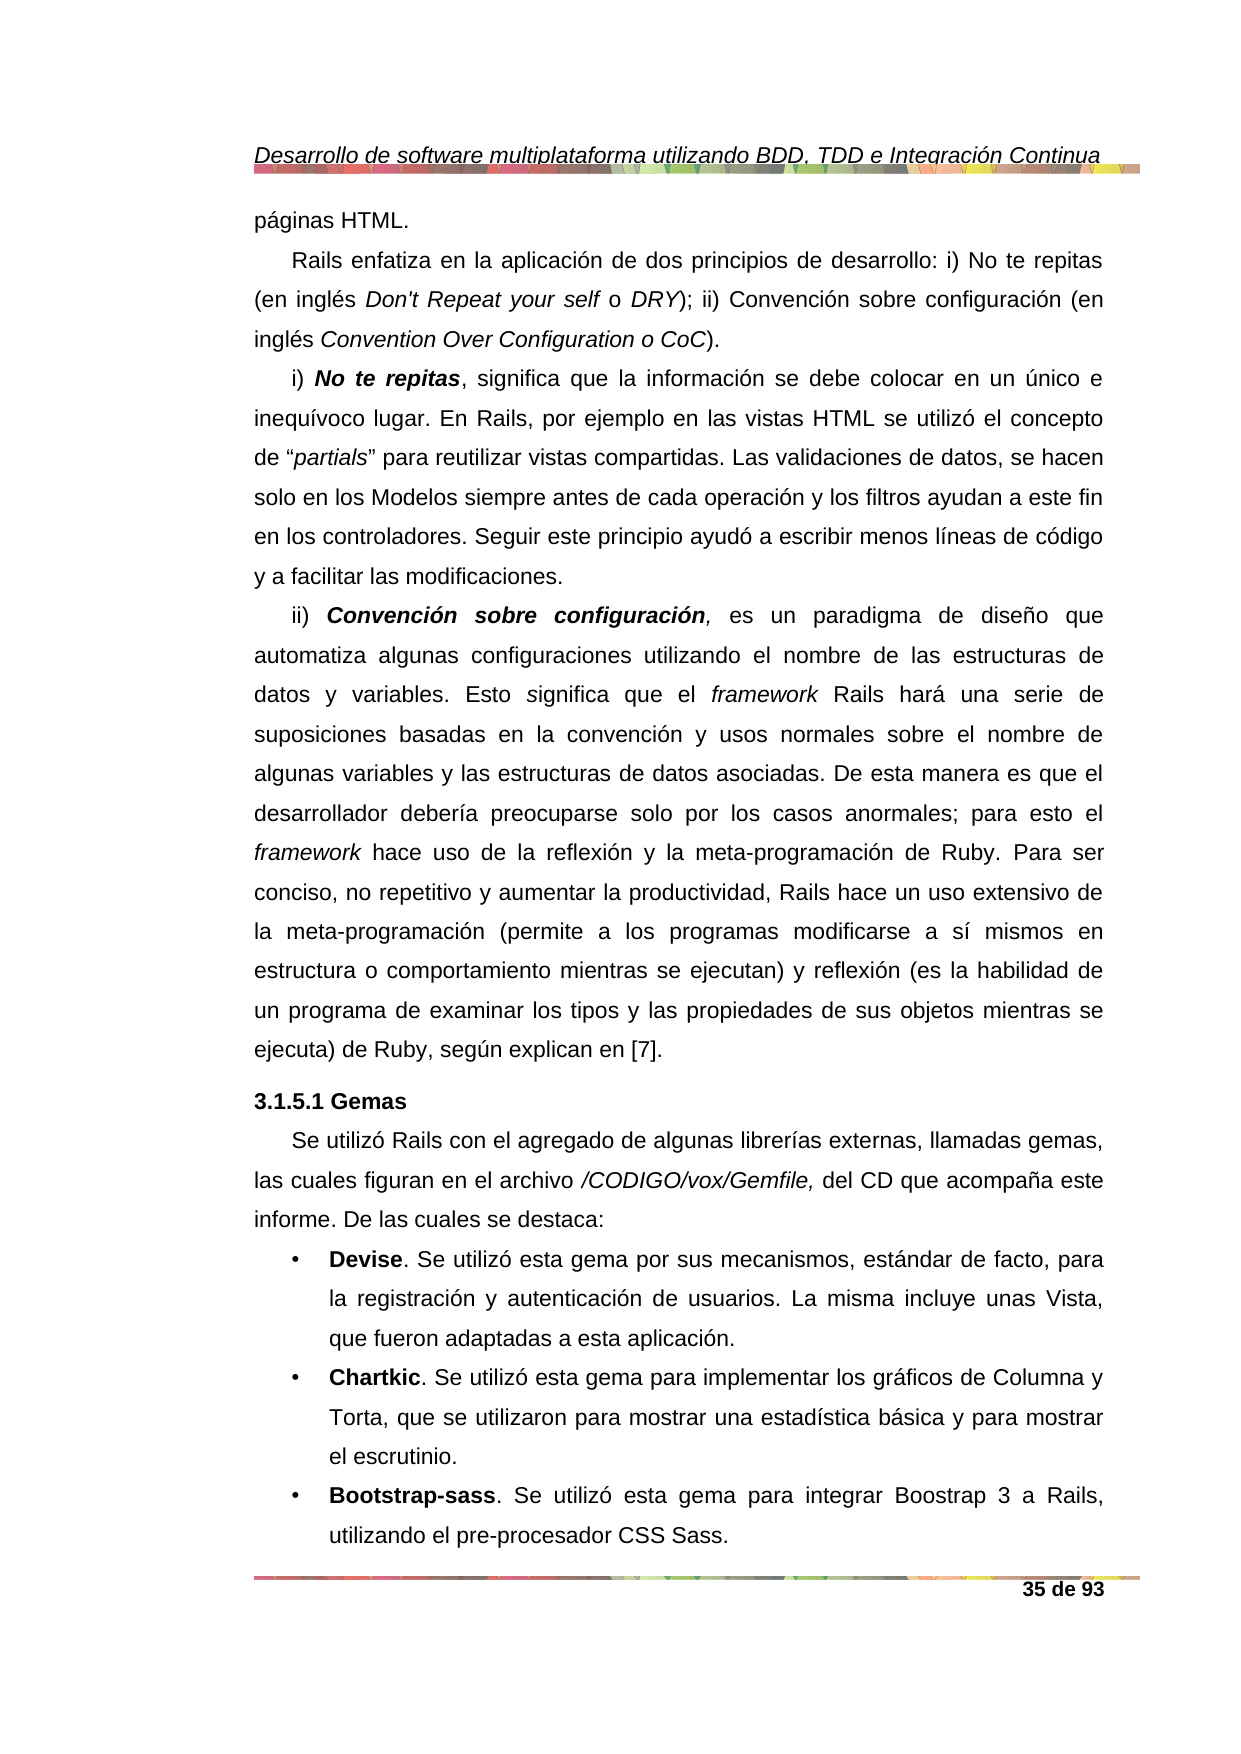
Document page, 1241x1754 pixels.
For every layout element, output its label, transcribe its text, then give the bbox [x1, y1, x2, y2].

list Devise. Se utilizó esta gema por sus mecanismos, estándar de facto, para la registración y autenticación de usuarios. La misma incluye unas Vista, que fueron adaptadas a esta aplicación. [291, 1246, 1104, 1351]
text 3.1.5.1 Gemas [254, 1088, 1104, 1114]
text ii) Convención sobre configuración, es un paradigma de diseño que automatiza algunas configuraciones utilizando el nombre de las estructuras de datos y variables. Esto significa que el framework Rails hará una serie de suposiciones basadas en la convención y usos normales sobre el nombre de algunas variables y las estructuras de datos asociadas. De esta manera es que el desarrollador debería preocuparse solo por los casos anormales; para esto el framework hace uso de la reflexión y la meta-programación de Ruby. Para ser conciso, no repetitivo y aumentar la productividad, Rails hace un uso extensivo de la meta-programación (permite a los programas modificarse a sí mismos en estructura o comportamiento mientras se ejecutan) y reflexión (es la habilidad de un programa de examinar los tipos y las propiedades de sus objetos mientras se ejecuta) de Ruby, según explican en [7]. [254, 602, 1104, 1063]
text Se utilizó Rails con el agregado de algunas librerías externas, llamadas gemas, las cuales figuran en el archivo /CODIGO/vox/Gemfile, del CD que acompaña este informe. De las cuales se destaca: [254, 1127, 1104, 1232]
text páginas HTML. [254, 207, 1104, 234]
list Bootstrap-sass. Se utilizó esta gema para integrar Boostrap 3 a Rails, utilizando el pre-procesador CSS Sass. [291, 1482, 1104, 1548]
text Rails enfatiza en la aplicación de dos principios de desarrollo: i) No te repitas (en inglés Don't Repeat your self o DRY); ii) Convención sobre configuración (en inglés Convention Over Configuration o CoC). [254, 247, 1104, 352]
list Chartkic. Se utilizó esta gema para implementar los gráficos de Columna y Torta, que se utilizaron para mostrar una estadística básica y para mostrar el escrutinio. [291, 1364, 1104, 1469]
text i) No te repitas, significa que la información se debe colocar en un único e inequívoco lugar. En Rails, por ejemplo en las vistas HTML se utilizó el concepto de “partials” para reutilizar vistas compartidas. Las validaciones de datos, se hacen solo en los Modelos siempre antes de cada operación y los filtros ayudan a este fin en los controladores. Seguir este principio ayudó a escribir menos líneas de código y a facilitar las modificaciones. [254, 365, 1104, 589]
